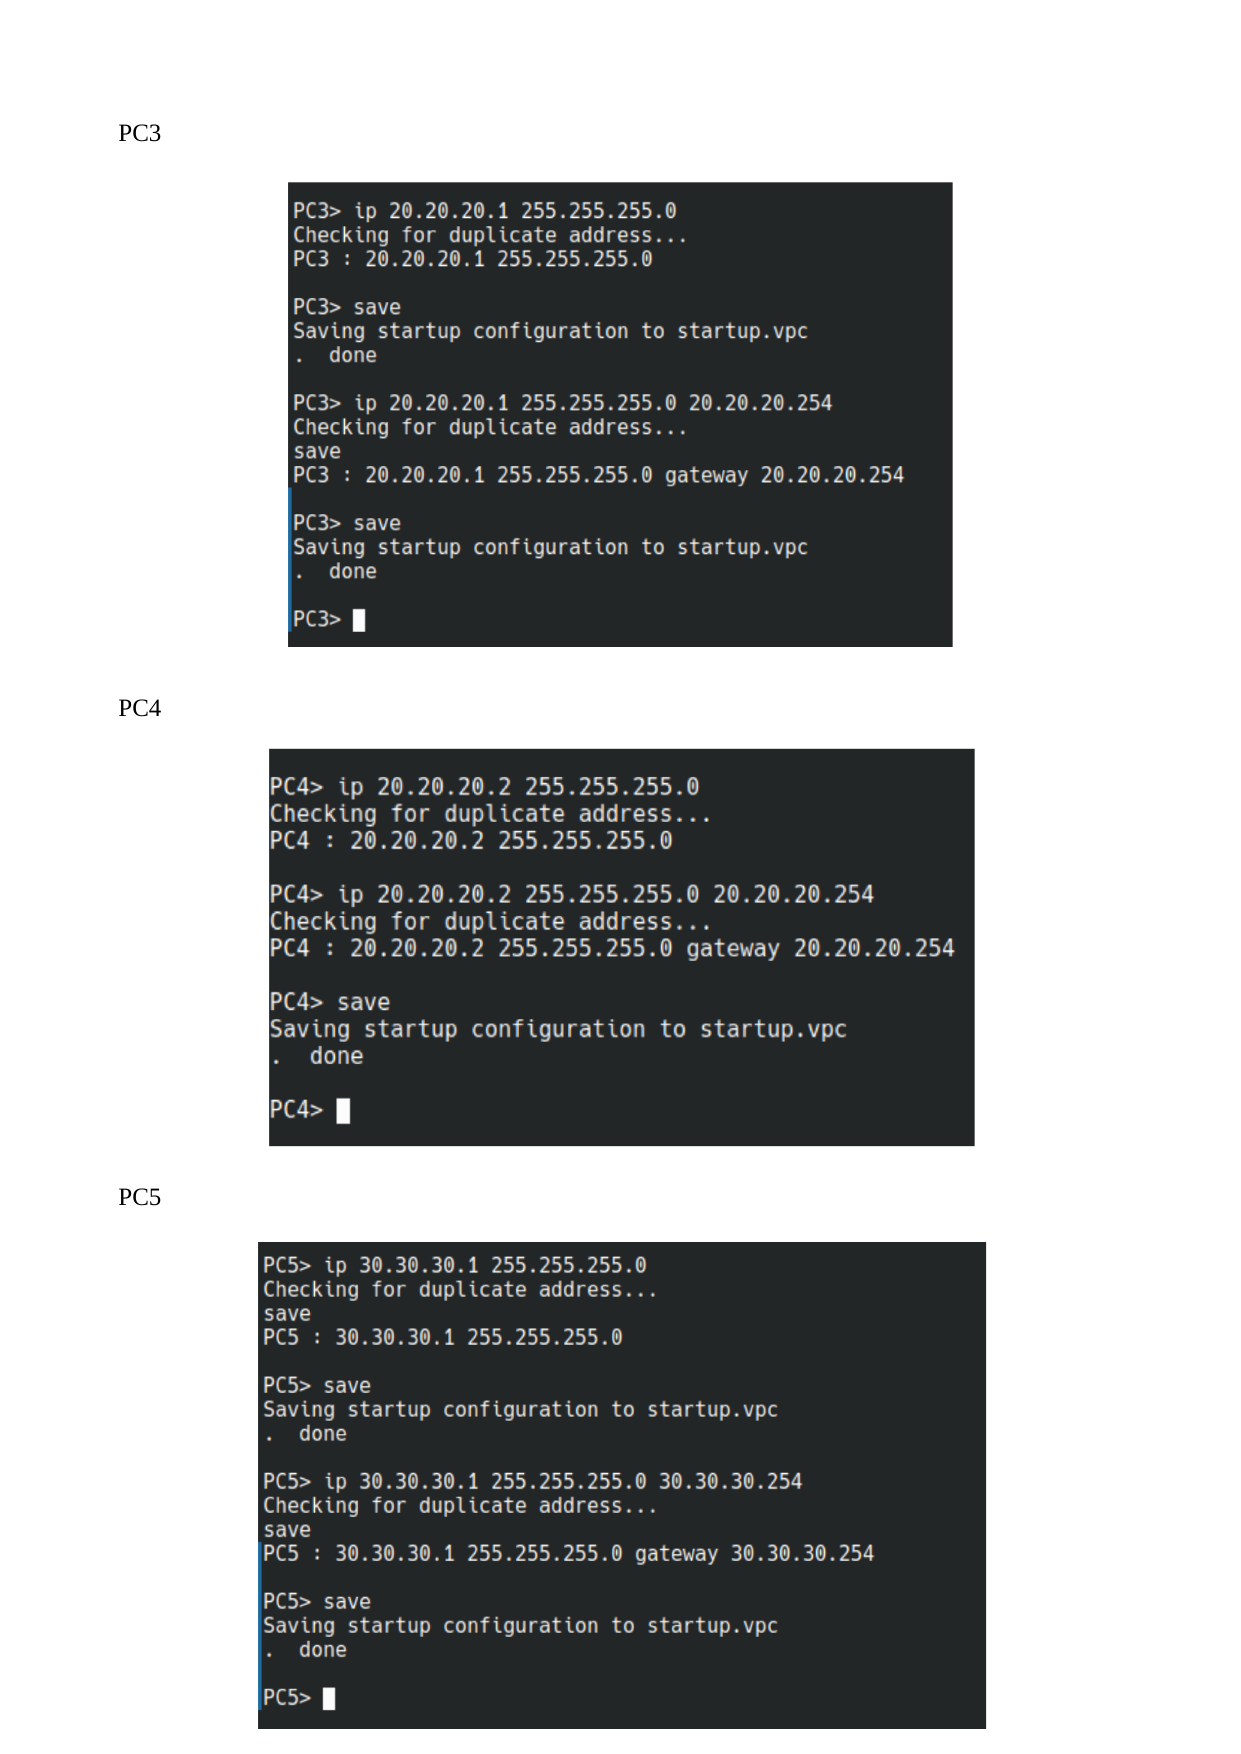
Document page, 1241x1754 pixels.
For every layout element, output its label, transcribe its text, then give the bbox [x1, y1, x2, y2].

picture [287, 181, 953, 647]
text PC4 [118, 693, 1122, 722]
picture [265, 748, 975, 1149]
picture [254, 1242, 987, 1729]
text PC5 [118, 1182, 1122, 1211]
text PC3 [118, 118, 1122, 147]
